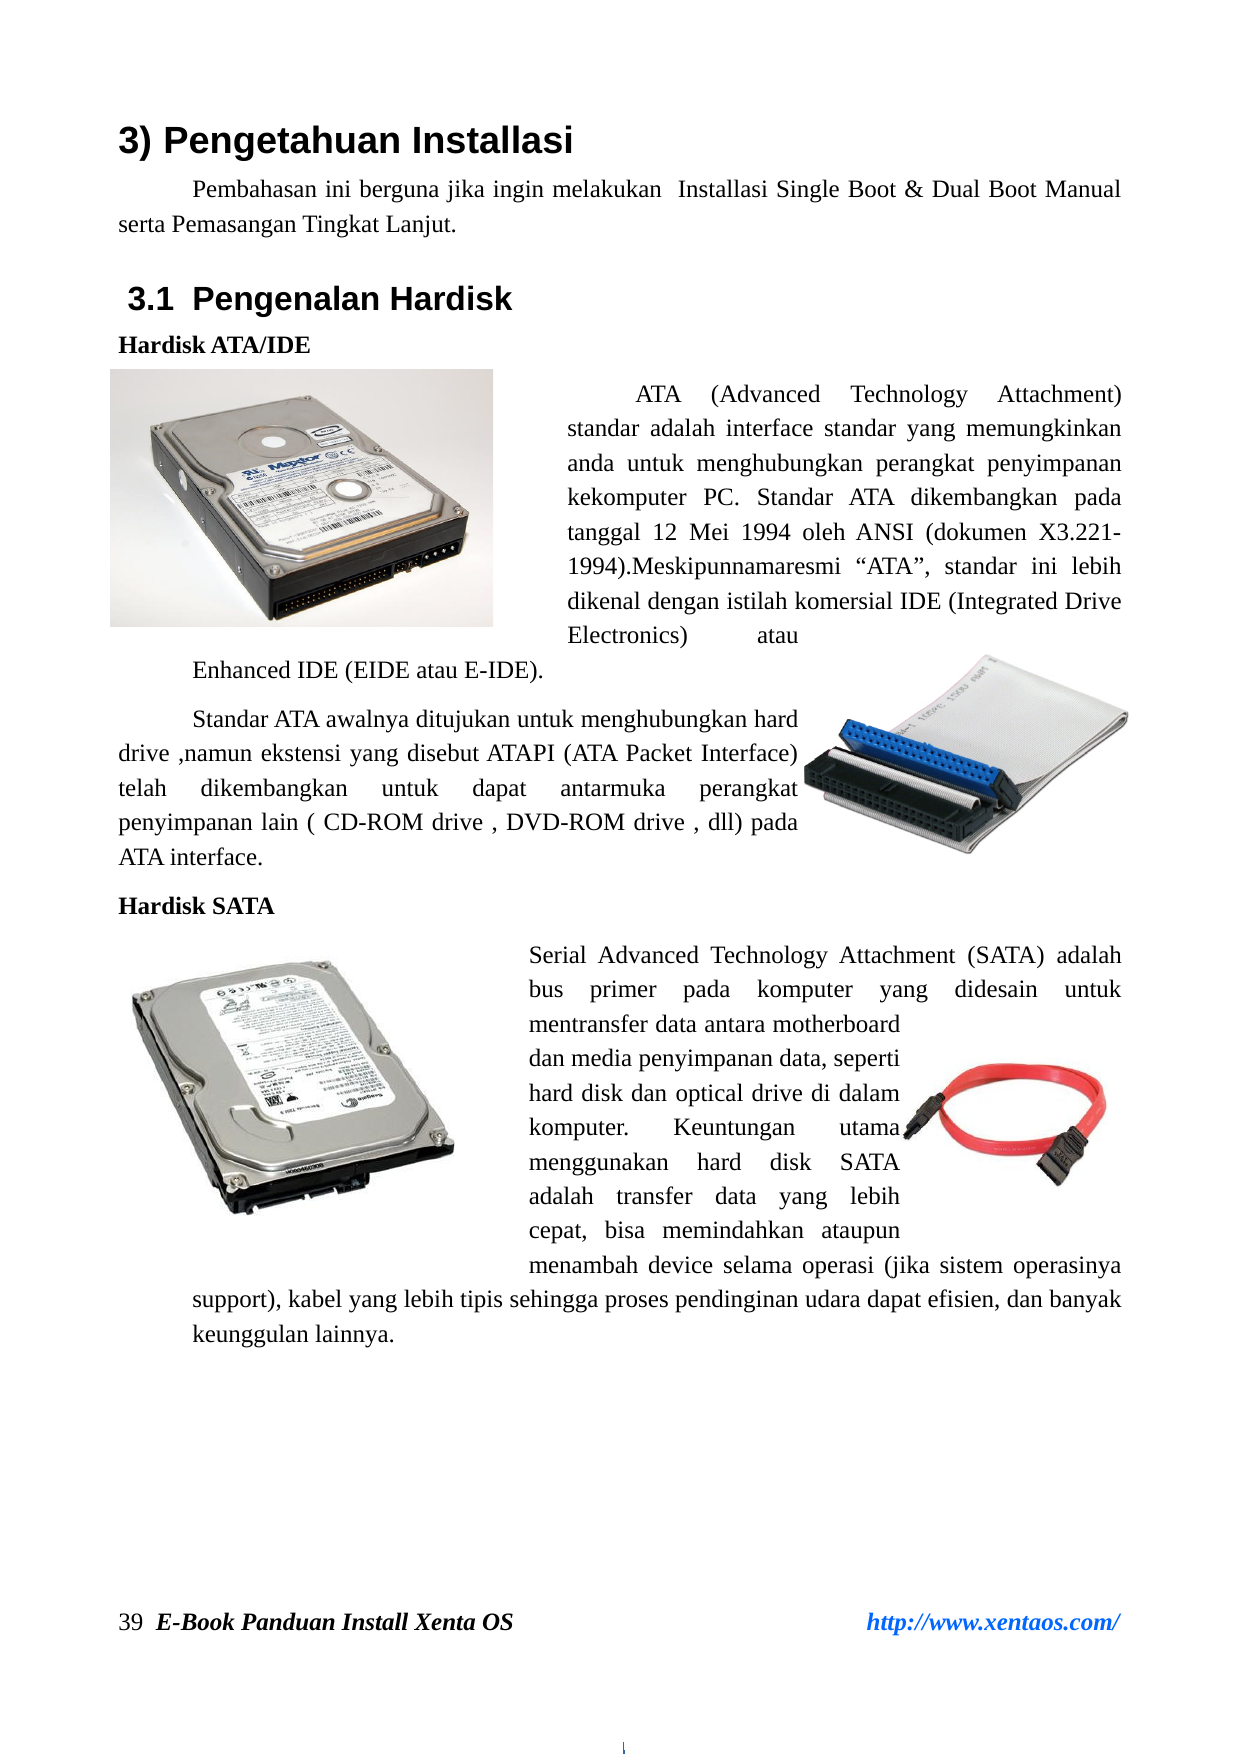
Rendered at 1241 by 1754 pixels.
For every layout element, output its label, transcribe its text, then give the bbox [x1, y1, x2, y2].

subtitle Pengetahuan Installasi [118, 118, 1122, 162]
picture [130, 926, 455, 1251]
text Hardisk SATA [118, 891, 1122, 919]
text Standar ATA awalnya ditujukan untuk menghubungkan hard drive ,namun ekstensi yang disebut ATAPI (ATA Packet Interface) telah dikembangkan untuk dapat antarmuka perangkat penyimpanan lain ( CD-ROM drive , DVD-ROM drive , dll) pada ATA interface. [118, 704, 1122, 870]
text ATA (Advanced Technology Attachment) standar adalah interface standar yang memungkinkan anda untuk menghubungkan perangkat penyimpanan kekomputer PC. Standar ATA dikembangkan pada tanggal 12 Mei 1994 oleh ANSI (dokumen X3.221-1994).Meskipunnamaresmi “ATA”, standar ini lebih dikenal dengan istilah komersial IDE (Integrated Drive Electronics) atau Enhanced IDE (EIDE atau E-IDE). [192, 379, 1122, 683]
text Serial Advanced Technology Attachment (SATA) adalah bus primer pada komputer yang didesain untuk mentransfer data antara motherboard dan media penyimpanan data, seperti hard disk dan optical drive di dalam komputer. Keuntungan utama menggunakan hard disk SATA adalah transfer data yang lebih cepat, bisa memindahkan ataupun menambah device selama operasi (jika sistem operasinya support), kabel yang lebih tipis sehingga proses pendinginan udara dapat efisien, dan banyak keunggulan lainnya. [192, 940, 1122, 1348]
picture [798, 648, 1132, 858]
picture [110, 369, 494, 627]
text Hardisk ATA/IDE [118, 330, 1122, 358]
text Pembahasan ini berguna jika ingin melakukan Installasi Single Boot & Dual Boot Manual serta Pemasangan Tingkat Lanjut. [118, 174, 1122, 237]
subtitle Pengenalan Hardisk [118, 279, 1122, 317]
picture [900, 1013, 1109, 1222]
